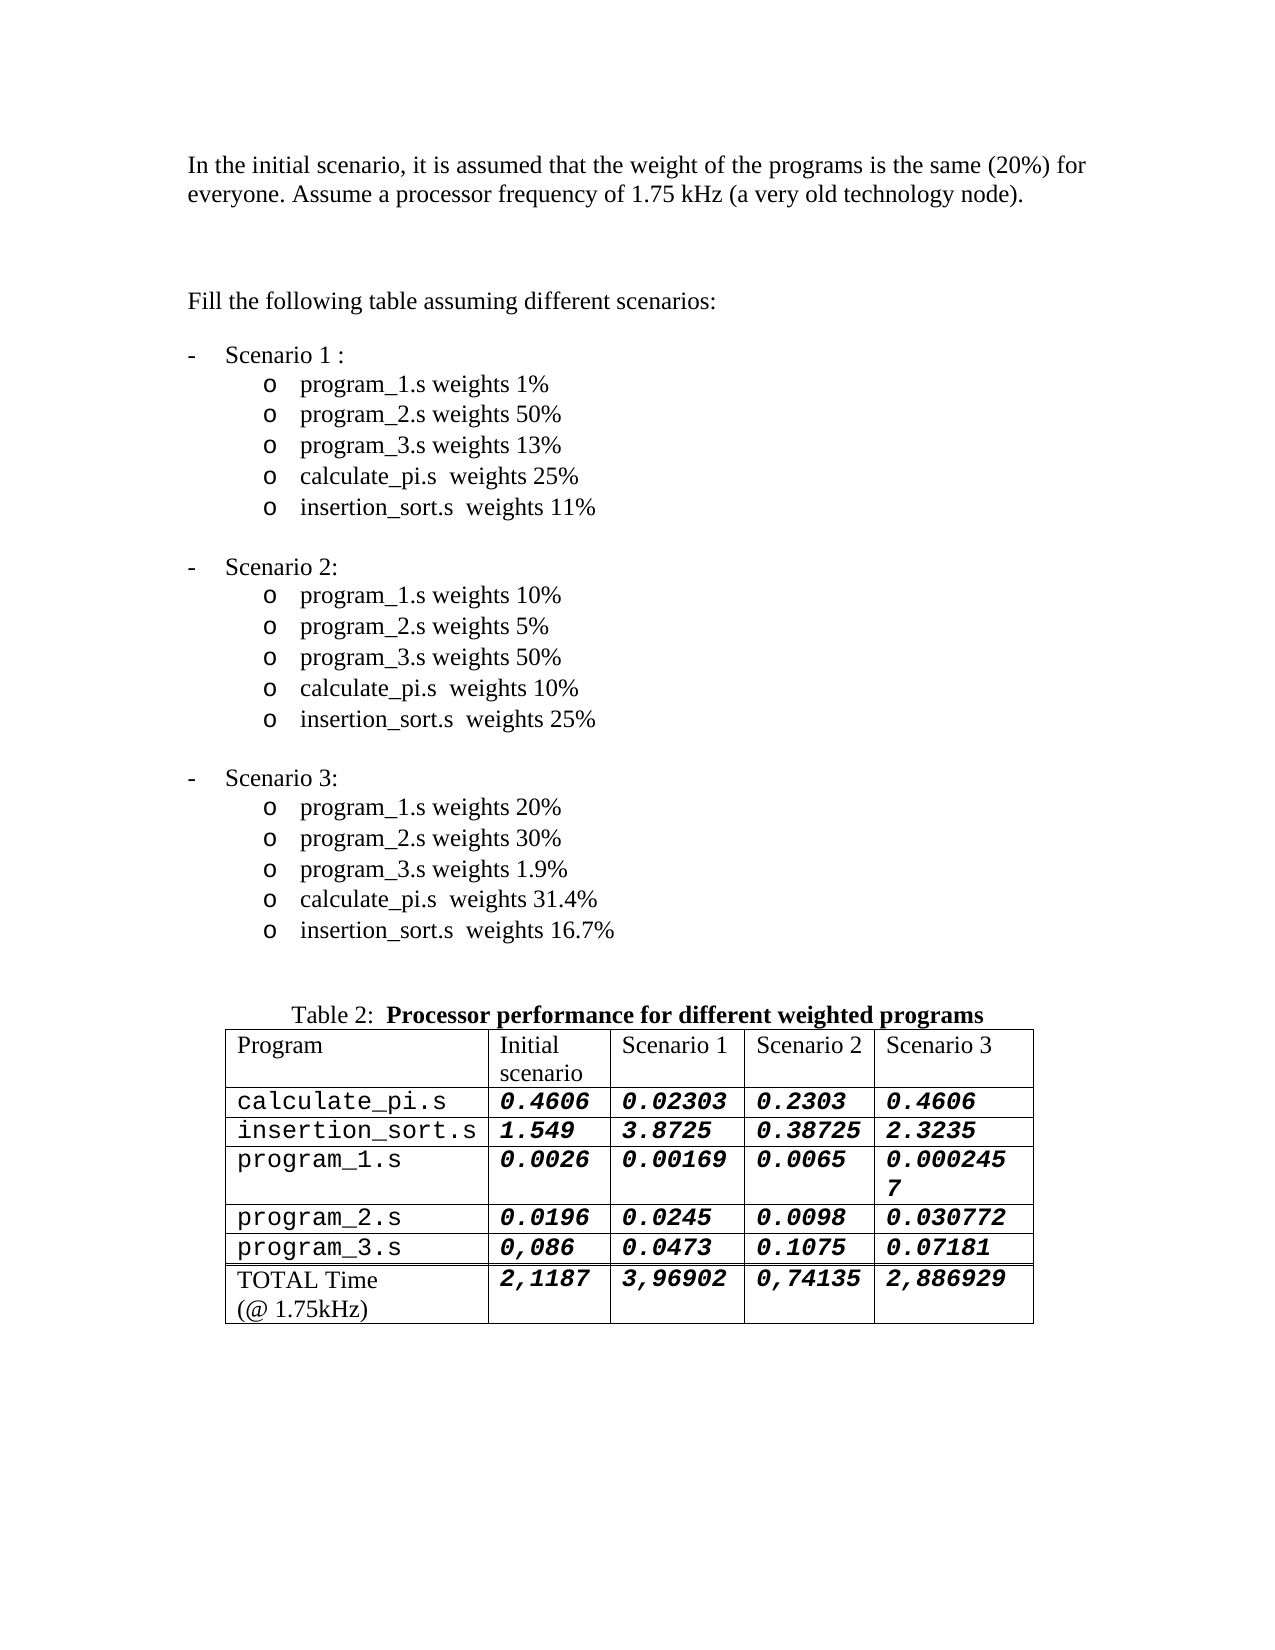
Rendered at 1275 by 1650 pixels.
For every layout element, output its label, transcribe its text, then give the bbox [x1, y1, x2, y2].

table_cell program_1.s [226, 1147, 488, 1204]
table_cell 1.549 [489, 1118, 610, 1146]
table_cell 2.3235 [875, 1118, 1033, 1146]
list insertion_sort.s weights 16.7% [262, 915, 1087, 946]
table_cell 0.38725 [745, 1118, 874, 1146]
list program_2.s weights 5% [262, 611, 1087, 642]
table_header Scenario 2 [745, 1030, 874, 1087]
text Table 2: Processor performance for different weighted programs [187, 1000, 1087, 1029]
text In the initial scenario, it is assumed that the weight of the programs is the same (20%) for everyone. Assume a processor frequency of 1.75 kHz (a very old technology node). [187, 150, 1087, 207]
list program_2.s weights 30% [262, 823, 1087, 854]
list Scenario 1 : [187, 340, 1087, 369]
list calculate_pi.s weights 25% [262, 461, 1087, 492]
table_cell 0.02303 [611, 1088, 744, 1117]
table_cell insertion_sort.s [226, 1118, 488, 1146]
list insertion_sort.s weights 11% [262, 492, 1087, 523]
list program_1.s weights 20% [262, 792, 1087, 823]
table_cell 2,886929 [875, 1266, 1033, 1323]
list program_2.s weights 50% [262, 399, 1087, 430]
table_cell 0.2303 [745, 1088, 874, 1117]
table_cell 3,96902 [611, 1266, 744, 1323]
table_cell 0.4606 [875, 1088, 1033, 1117]
table_cell 0.0098 [745, 1205, 874, 1233]
list calculate_pi.s weights 31.4% [262, 884, 1087, 915]
table_cell 2,1187 [489, 1266, 610, 1323]
table_cell 0.0065 [745, 1147, 874, 1204]
list program_3.s weights 13% [262, 430, 1087, 461]
table_cell 0.0245 [611, 1205, 744, 1233]
table_cell program_2.s [226, 1205, 488, 1233]
table_cell calculate_pi.s [226, 1088, 488, 1117]
table_cell 0,086 [489, 1234, 610, 1262]
table_cell 0.4606 [489, 1088, 610, 1117]
list insertion_sort.s weights 25% [262, 704, 1087, 734]
table_cell 0.0473 [611, 1234, 744, 1262]
list program_3.s weights 50% [262, 642, 1087, 673]
list Scenario 3: [187, 763, 1087, 792]
table_cell 0,74135 [745, 1266, 874, 1323]
table_cell 0.030772 [875, 1205, 1033, 1233]
table_cell 0.0002457 [875, 1147, 1033, 1204]
table_cell TOTAL Time (@ 1.75kHz) [226, 1266, 488, 1323]
list program_1.s weights 10% [262, 580, 1087, 611]
table_cell 0.1075 [745, 1234, 874, 1262]
table_header Scenario 3 [875, 1030, 1033, 1087]
table_header Initial scenario [489, 1030, 610, 1087]
list Scenario 2: [187, 552, 1087, 580]
list program_3.s weights 1.9% [262, 854, 1087, 884]
list calculate_pi.s weights 10% [262, 673, 1087, 704]
table_cell 0.07181 [875, 1234, 1033, 1262]
table_cell 0.00169 [611, 1147, 744, 1204]
table_cell 0.0196 [489, 1205, 610, 1233]
list program_1.s weights 1% [262, 369, 1087, 399]
table_cell 0.0026 [489, 1147, 610, 1204]
table_header Program [226, 1030, 488, 1087]
table_cell 3.8725 [611, 1118, 744, 1146]
text Fill the following table assuming different scenarios: [187, 286, 1087, 315]
table_cell program_3.s [226, 1234, 488, 1262]
table_header Scenario 1 [611, 1030, 744, 1087]
